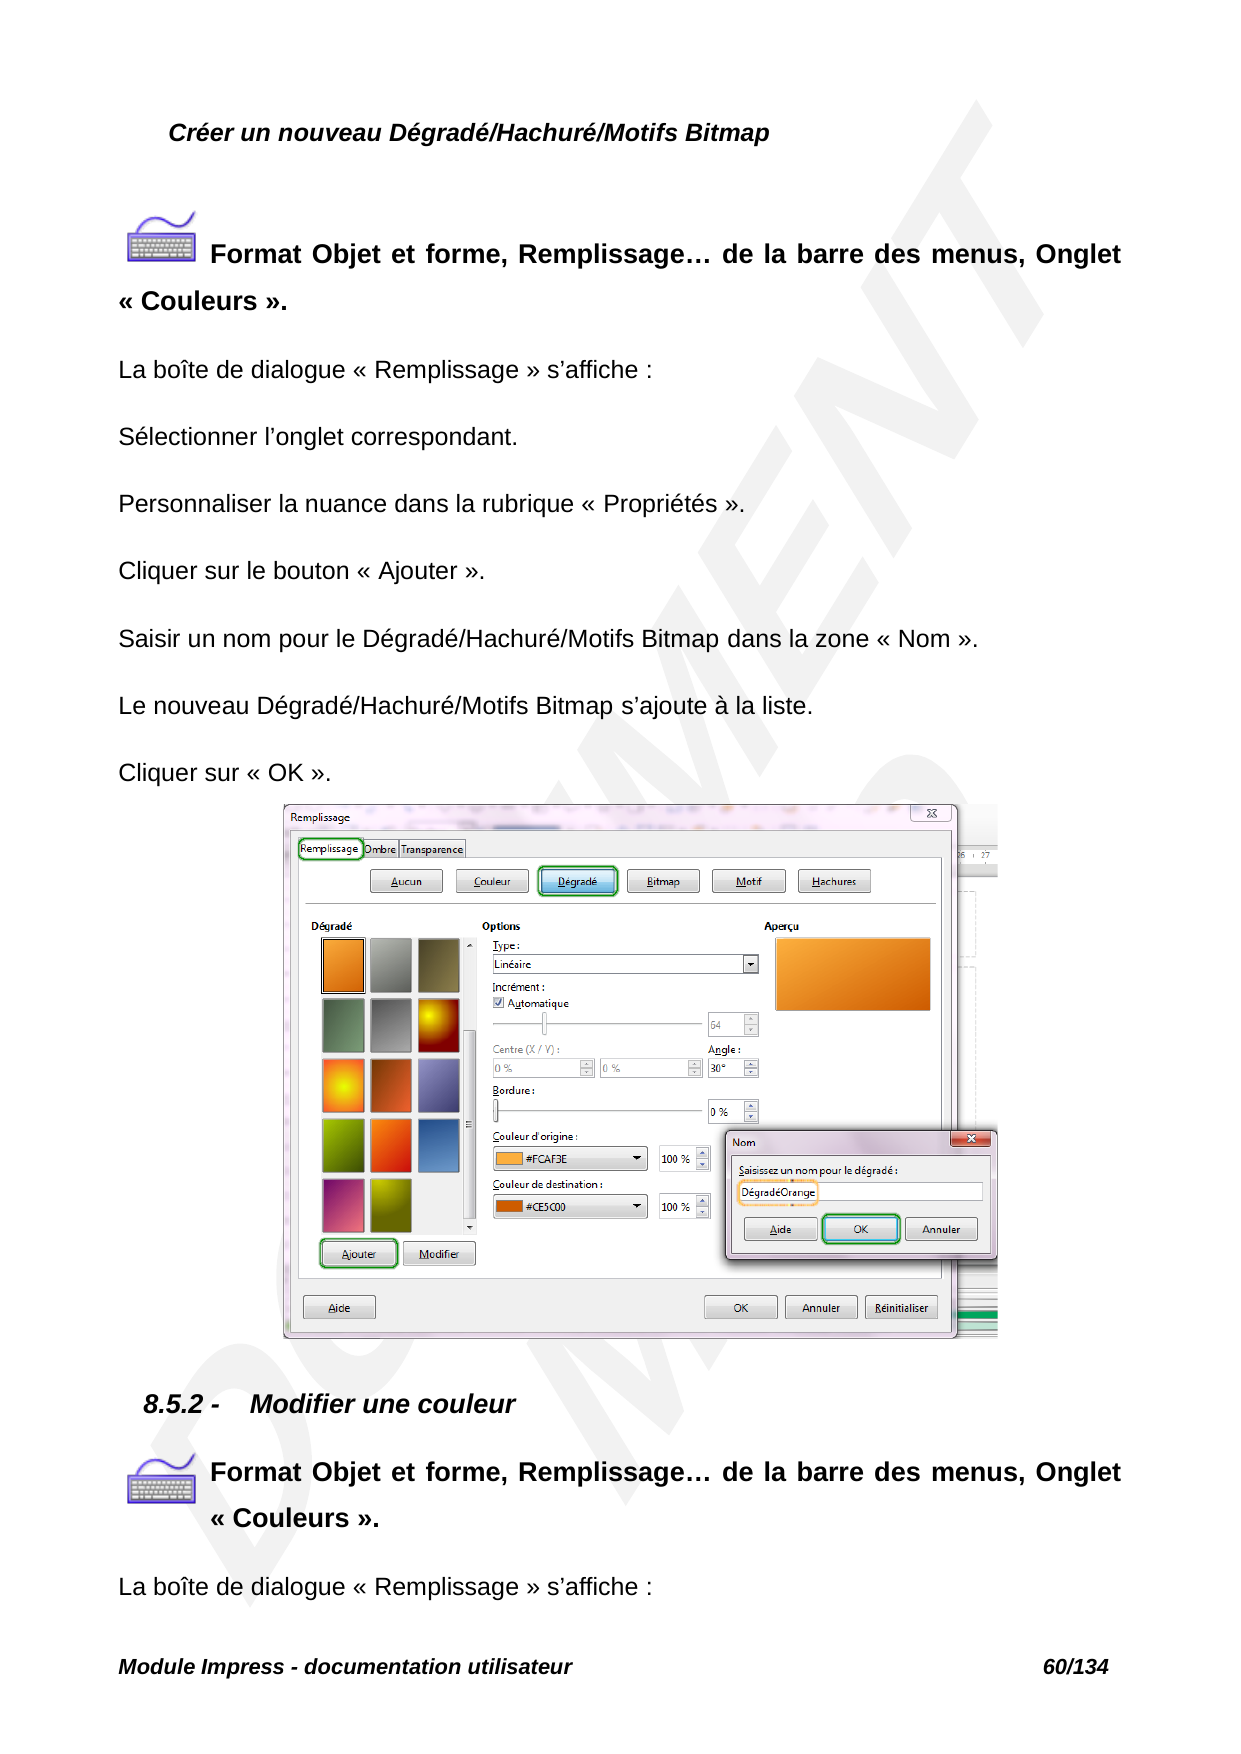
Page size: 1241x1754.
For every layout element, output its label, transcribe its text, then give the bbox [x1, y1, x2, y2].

text Sélectionner l’onglet correspondant. [118, 422, 1122, 451]
text Cliquer sur « OK ». [118, 758, 1122, 787]
text Le nouveau Dégradé/Hachuré/Motifs Bitmap s’ajoute à la liste. [118, 691, 1122, 720]
picture [123, 1442, 199, 1518]
text Cliquer sur le bouton « Ajouter ». [118, 556, 1122, 585]
subtitle Modifier une couleur [143, 1388, 1122, 1419]
text Format Objet et forme, Remplissage… de la barre des menus, Onglet « Couleurs ». [118, 1456, 1122, 1533]
text Saisir un nom pour le Dégradé/Hachuré/Motifs Bitmap dans la zone « Nom ». [118, 623, 1122, 652]
picture [123, 200, 199, 276]
text Personnaliser la nuance dans la rubrique « Propriétés ». [118, 489, 1122, 518]
text La boîte de dialogue « Remplissage » s’affiche : [118, 1572, 1122, 1601]
text Format Objet et forme, Remplissage… de la barre des menus, Onglet « Couleurs ». [118, 238, 1122, 316]
subtitle Créer un nouveau Dégradé/Hachuré/Motifs Bitmap [168, 118, 1122, 147]
picture [283, 804, 998, 1339]
text La boîte de dialogue « Remplissage » s’affiche : [118, 355, 1122, 384]
